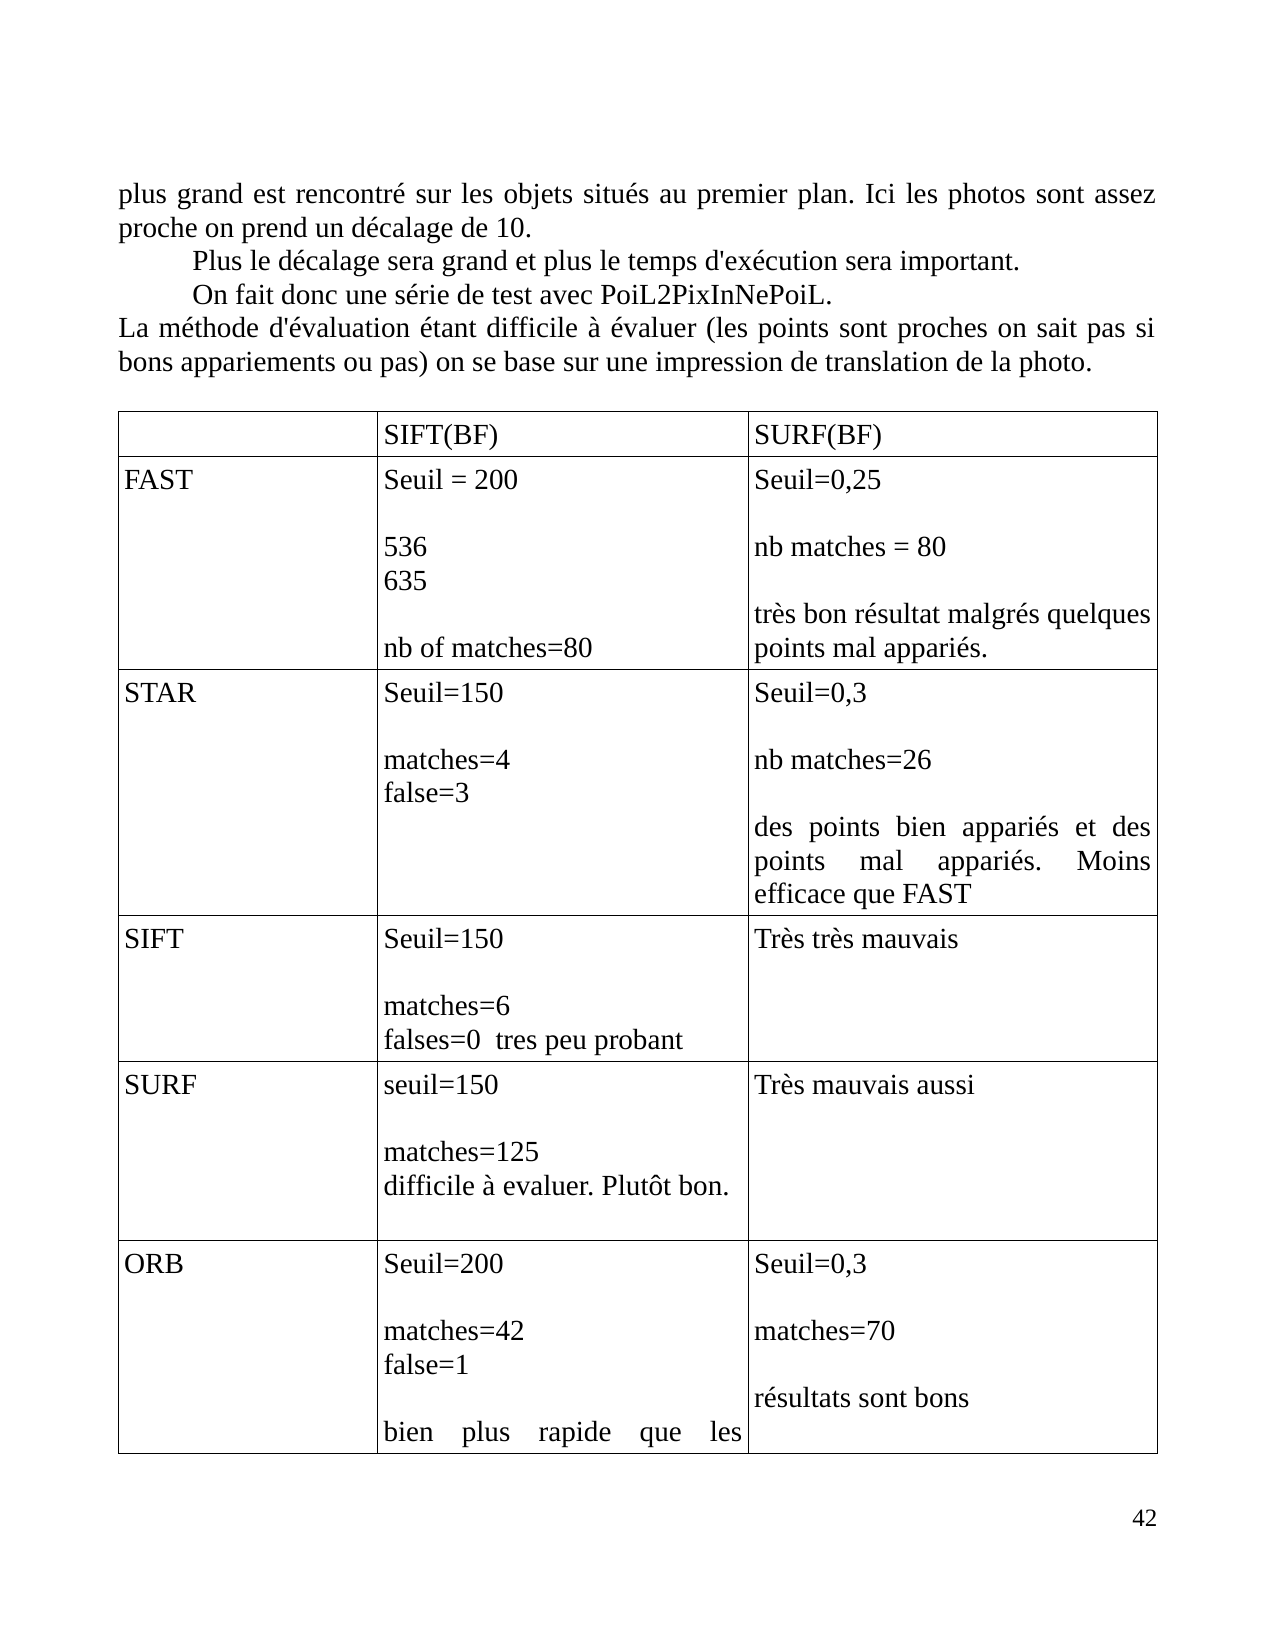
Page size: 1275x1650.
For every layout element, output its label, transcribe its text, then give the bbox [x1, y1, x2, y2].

table_cell Seuil=200 matches=42 false=1 bien plus rapide que les [378, 1241, 748, 1453]
table_cell FAST [119, 457, 377, 669]
text La méthode d'évaluation étant difficile à évaluer (les points sont proches on sait pas si bons appariements ou pas) on se base sur une impression de translation de la photo. [118, 311, 1157, 378]
table_header [119, 412, 377, 456]
table_cell Seuil = 200 536 635 nb of matches=80 [378, 457, 748, 669]
table_header SURF(BF) [749, 412, 1157, 456]
table_header SIFT(BF) [378, 412, 748, 456]
table_cell Très mauvais aussi [749, 1062, 1157, 1240]
text On fait donc une série de test avec PoiL2PixInNePoiL. [118, 277, 1157, 311]
text plus grand est rencontré sur les objets situés au premier plan. Ici les photos sont assez proche on prend un décalage de 10. [118, 176, 1157, 243]
table_cell seuil=150 matches=125 difficile à evaluer. Plutôt bon. [378, 1062, 748, 1240]
table_cell SURF [119, 1062, 377, 1240]
table_cell Seuil=150 matches=4 false=3 [378, 670, 748, 915]
table_cell ORB [119, 1241, 377, 1453]
table_cell Seuil=0,25 nb matches = 80 très bon résultat malgrés quelques points mal appariés. [749, 457, 1157, 669]
text Plus le décalage sera grand et plus le temps d'exécution sera important. [118, 243, 1157, 277]
table_cell Seuil=0,3 matches=70 résultats sont bons [749, 1241, 1157, 1453]
table_cell Très très mauvais [749, 916, 1157, 1061]
table_cell STAR [119, 670, 377, 915]
table_cell Seuil=150 matches=6 falses=0 tres peu probant [378, 916, 748, 1061]
table_cell Seuil=0,3 nb matches=26 des points bien appariés et des points mal appariés. Moins efficace que FAST [749, 670, 1157, 915]
table_cell SIFT [119, 916, 377, 1061]
